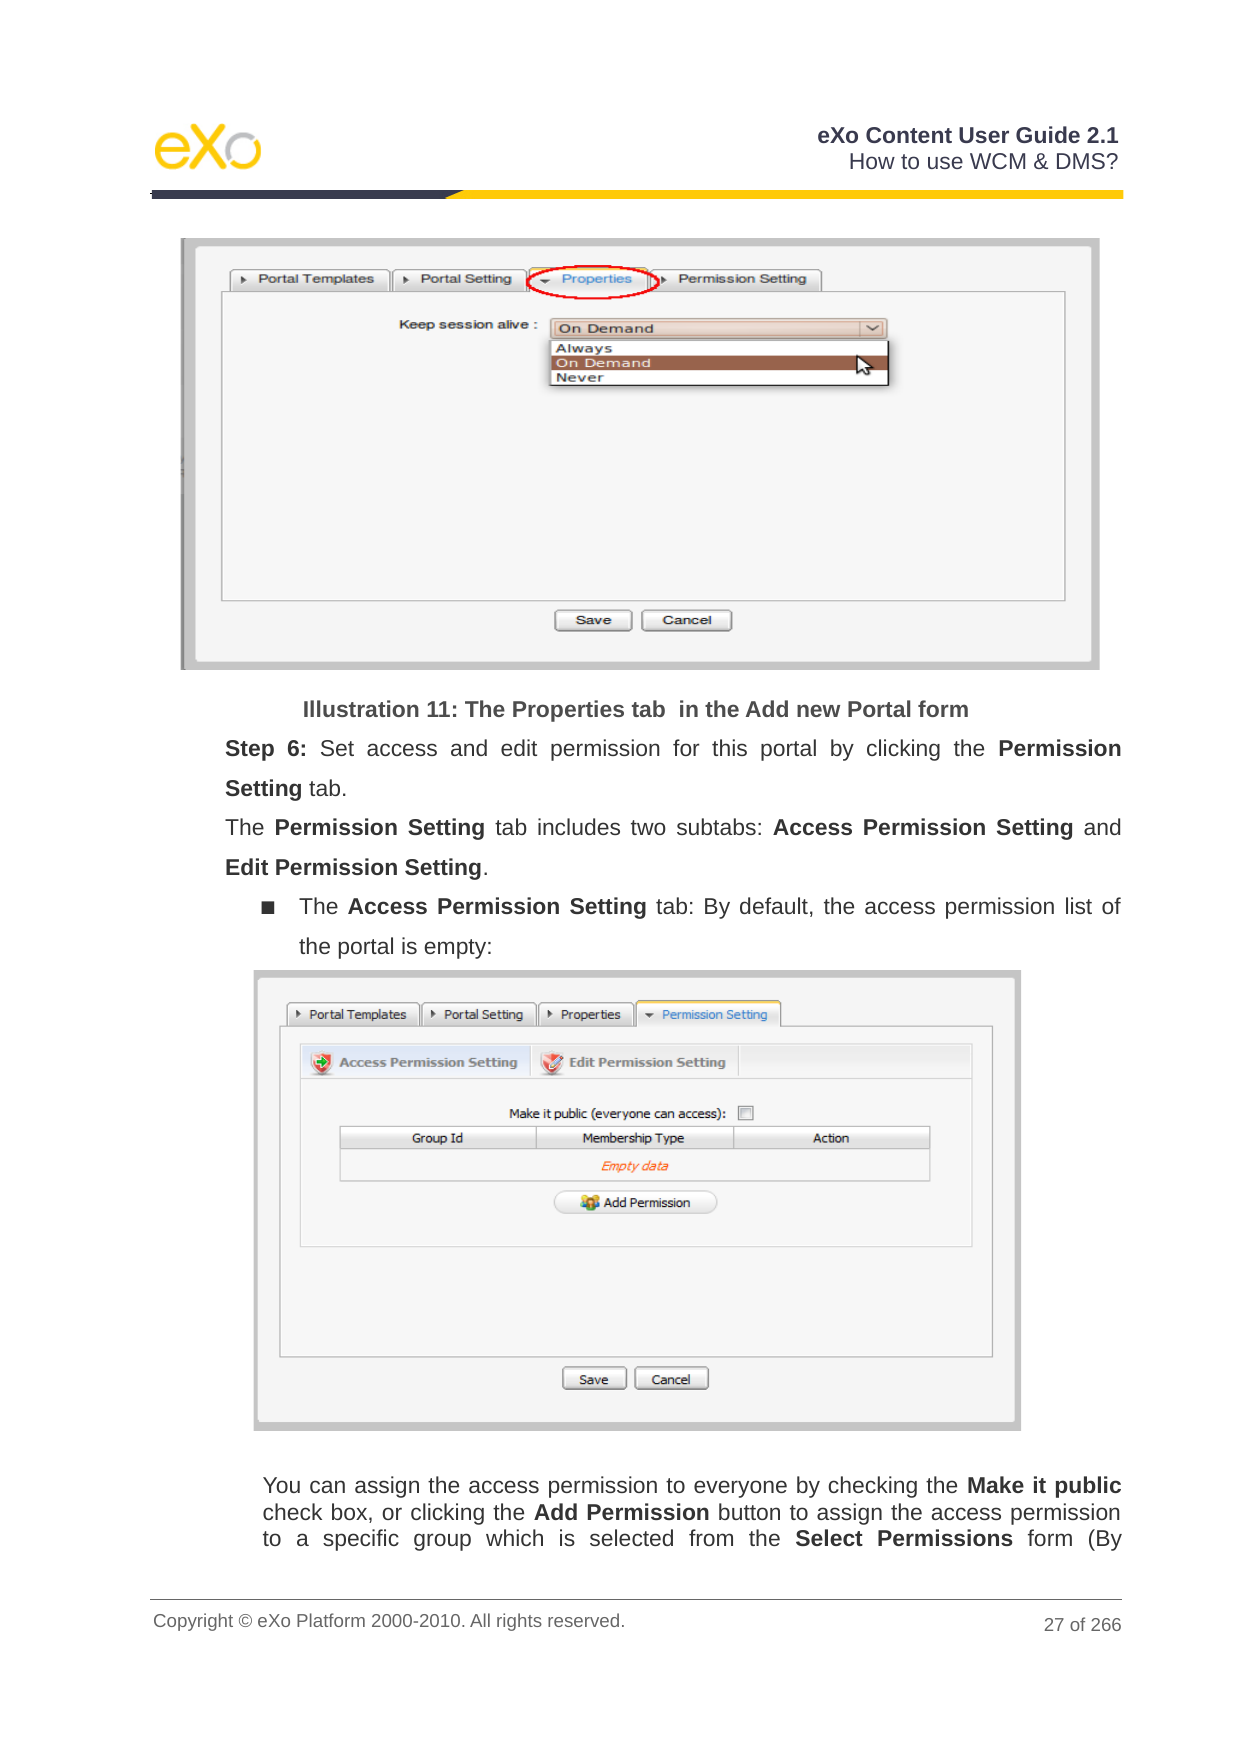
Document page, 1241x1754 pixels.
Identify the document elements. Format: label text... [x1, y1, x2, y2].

list The Access Permission Setting tab: By default, the access permission list of the portal is empty: [261, 893, 1122, 959]
picture [155, 123, 262, 170]
picture [253, 970, 1022, 1431]
picture [151, 190, 1124, 199]
picture [180, 238, 1100, 670]
list The Permission Setting tab includes two subtabs: Access Permission Setting and Edit Permission Setting. [187, 814, 1122, 880]
list Illustration 11: The Properties tab in the Add new Portal form [162, 314, 1110, 722]
list You can assign the access permission to everyone by checking the Make it public check box, or clicking the Add Permission button to assign the access permission to a specific group which is selected from the Select Permissions form (By [225, 1472, 1122, 1551]
list Step 6: Set access and edit permission for this portal by clicking the Permission Setting tab. [187, 223, 1122, 801]
